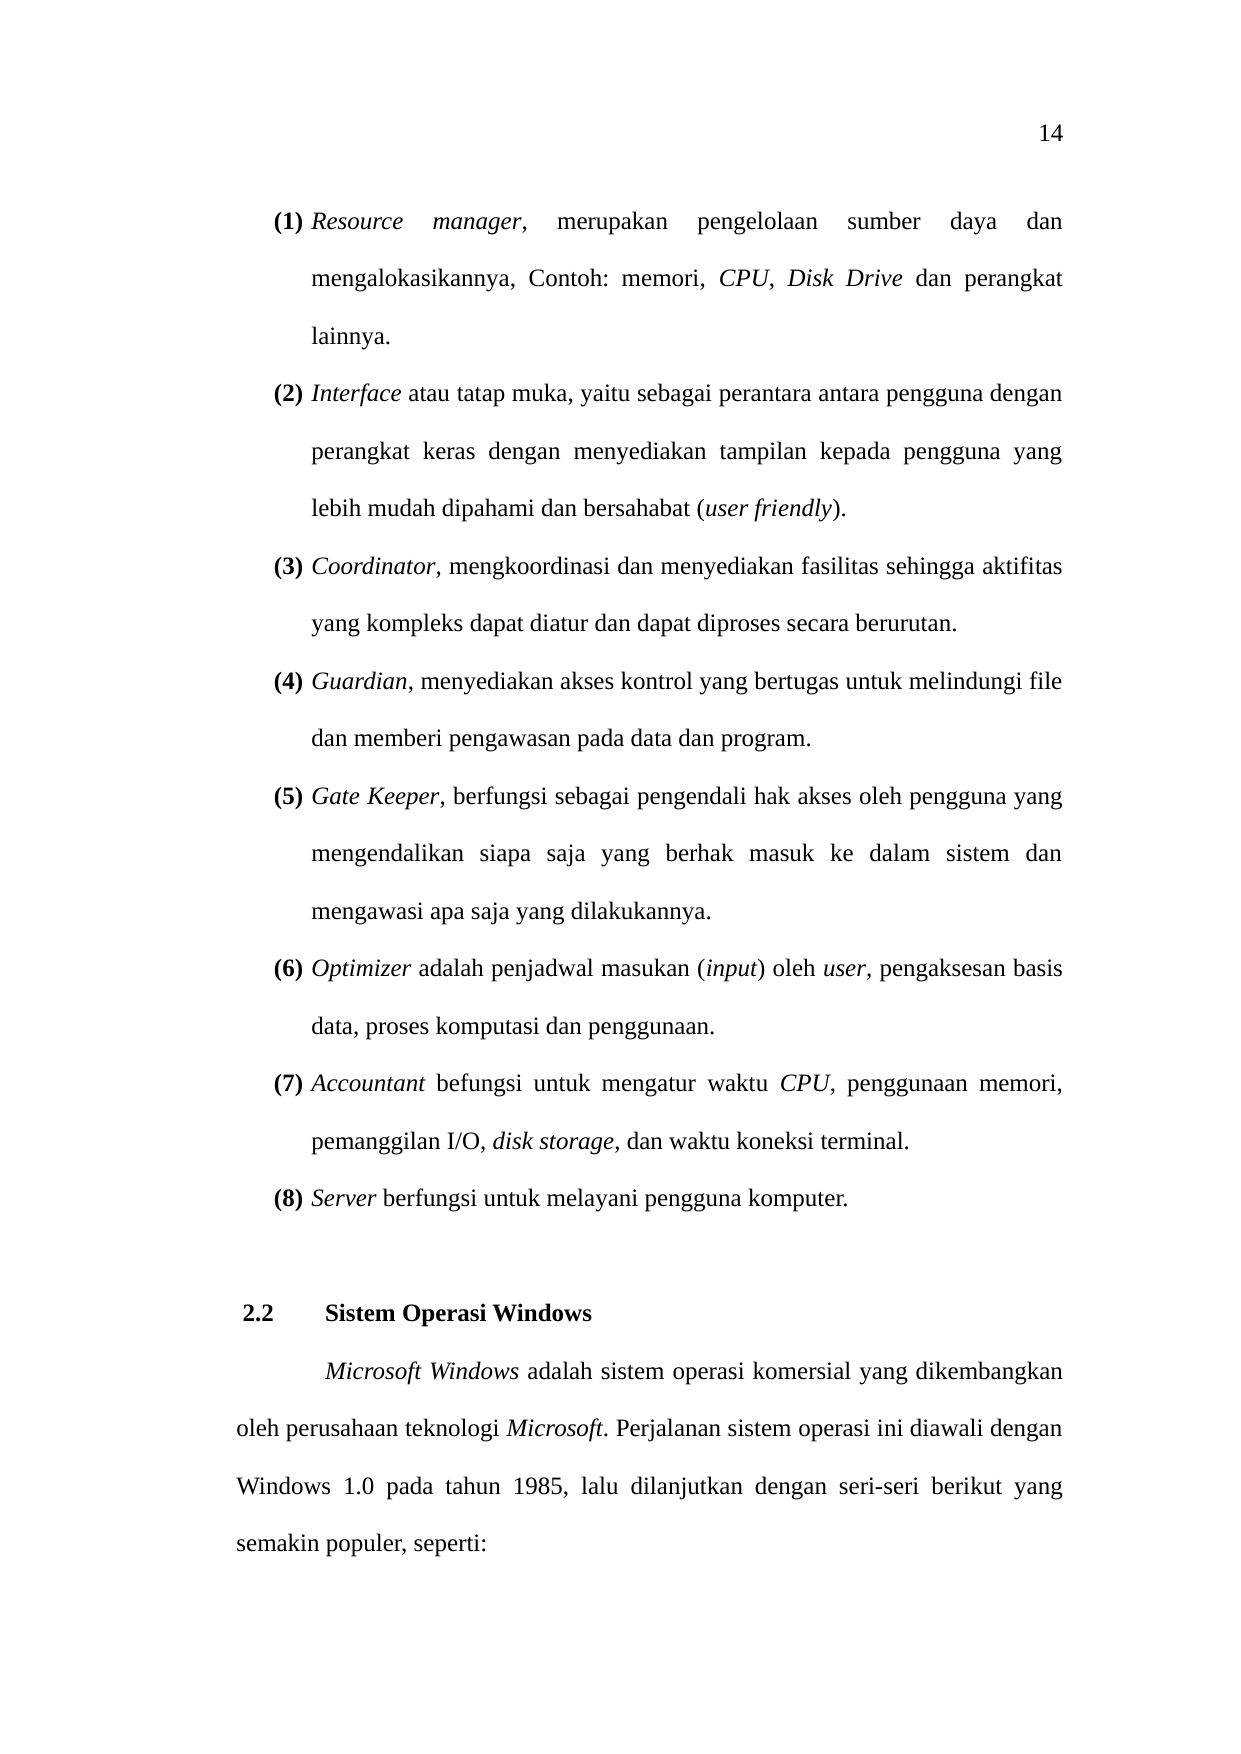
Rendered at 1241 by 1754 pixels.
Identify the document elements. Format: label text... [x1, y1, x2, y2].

list Interface atau tatap muka, yaitu sebagai perantara antara pengguna dengan perangkat keras dengan menyediakan tampilan kepada pengguna yang lebih mudah dipahami dan bersahabat (user friendly). [274, 378, 1063, 522]
list Guardian, menyediakan akses kontrol yang bertugas untuk melindungi file dan memberi pengawasan pada data dan program. [274, 666, 1063, 752]
list Gate Keeper, berfungsi sebagai pengendali hak akses oleh pengguna yang mengendalikan siapa saja yang berhak masuk ke dalam sistem dan mengawasi apa saja yang dilakukannya. [274, 781, 1063, 925]
subtitle Sistem Operasi Windows [236, 1298, 1063, 1327]
list Resource manager, merupakan pengelolaan sumber daya dan mengalokasikannya, Contoh: memori, CPU, Disk Drive dan perangkat lainnya. [274, 206, 1063, 350]
list Accountant befungsi untuk mengatur waktu CPU, penggunaan memori, pemanggilan I/O, disk storage, dan waktu koneksi terminal. [274, 1068, 1063, 1155]
list Coordinator, mengkoordinasi dan menyediakan fasilitas sehingga aktifitas yang kompleks dapat diatur dan dapat diproses secara berurutan. [274, 551, 1063, 637]
text Microsoft Windows adalah sistem operasi komersial yang dikembangkan oleh perusahaan teknologi Microsoft. Perjalanan sistem operasi ini diawali dengan Windows 1.0 pada tahun 1985, lalu dilanjutkan dengan seri-seri berikut yang semakin populer, seperti: [236, 1356, 1063, 1557]
list Server berfungsi untuk melayani pengguna komputer. [274, 1183, 1063, 1212]
list Optimizer adalah penjadwal masukan (input) oleh user, pengaksesan basis data, proses komputasi dan penggunaan. [274, 953, 1063, 1040]
